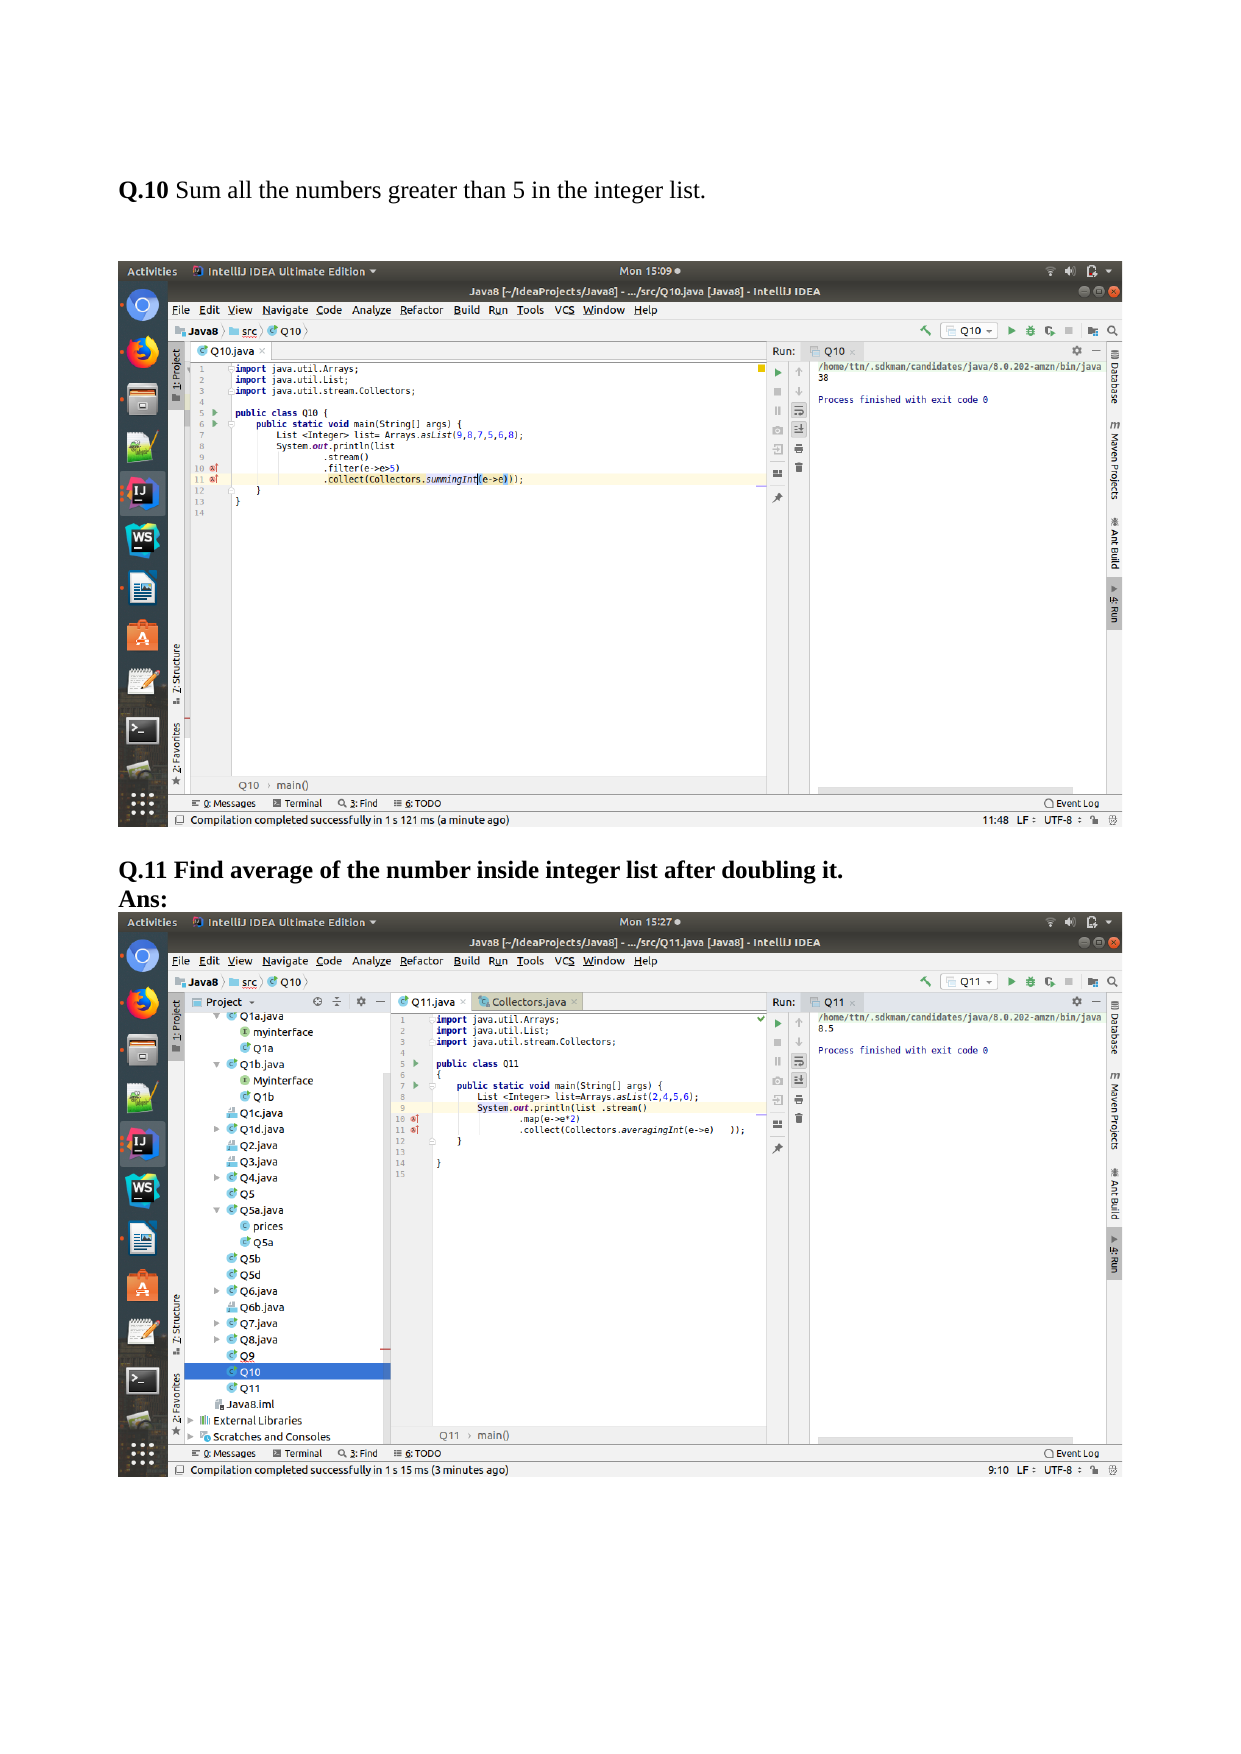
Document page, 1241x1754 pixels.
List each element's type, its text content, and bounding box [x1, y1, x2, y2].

picture [118, 912, 1123, 1477]
picture [118, 261, 1123, 827]
text Q.11 Find average of the number inside integer list after doubling it. [118, 855, 1122, 884]
text Ans: [118, 884, 1122, 912]
text Q.10 Sum all the numbers greater than 5 in the integer list. [118, 176, 1122, 204]
